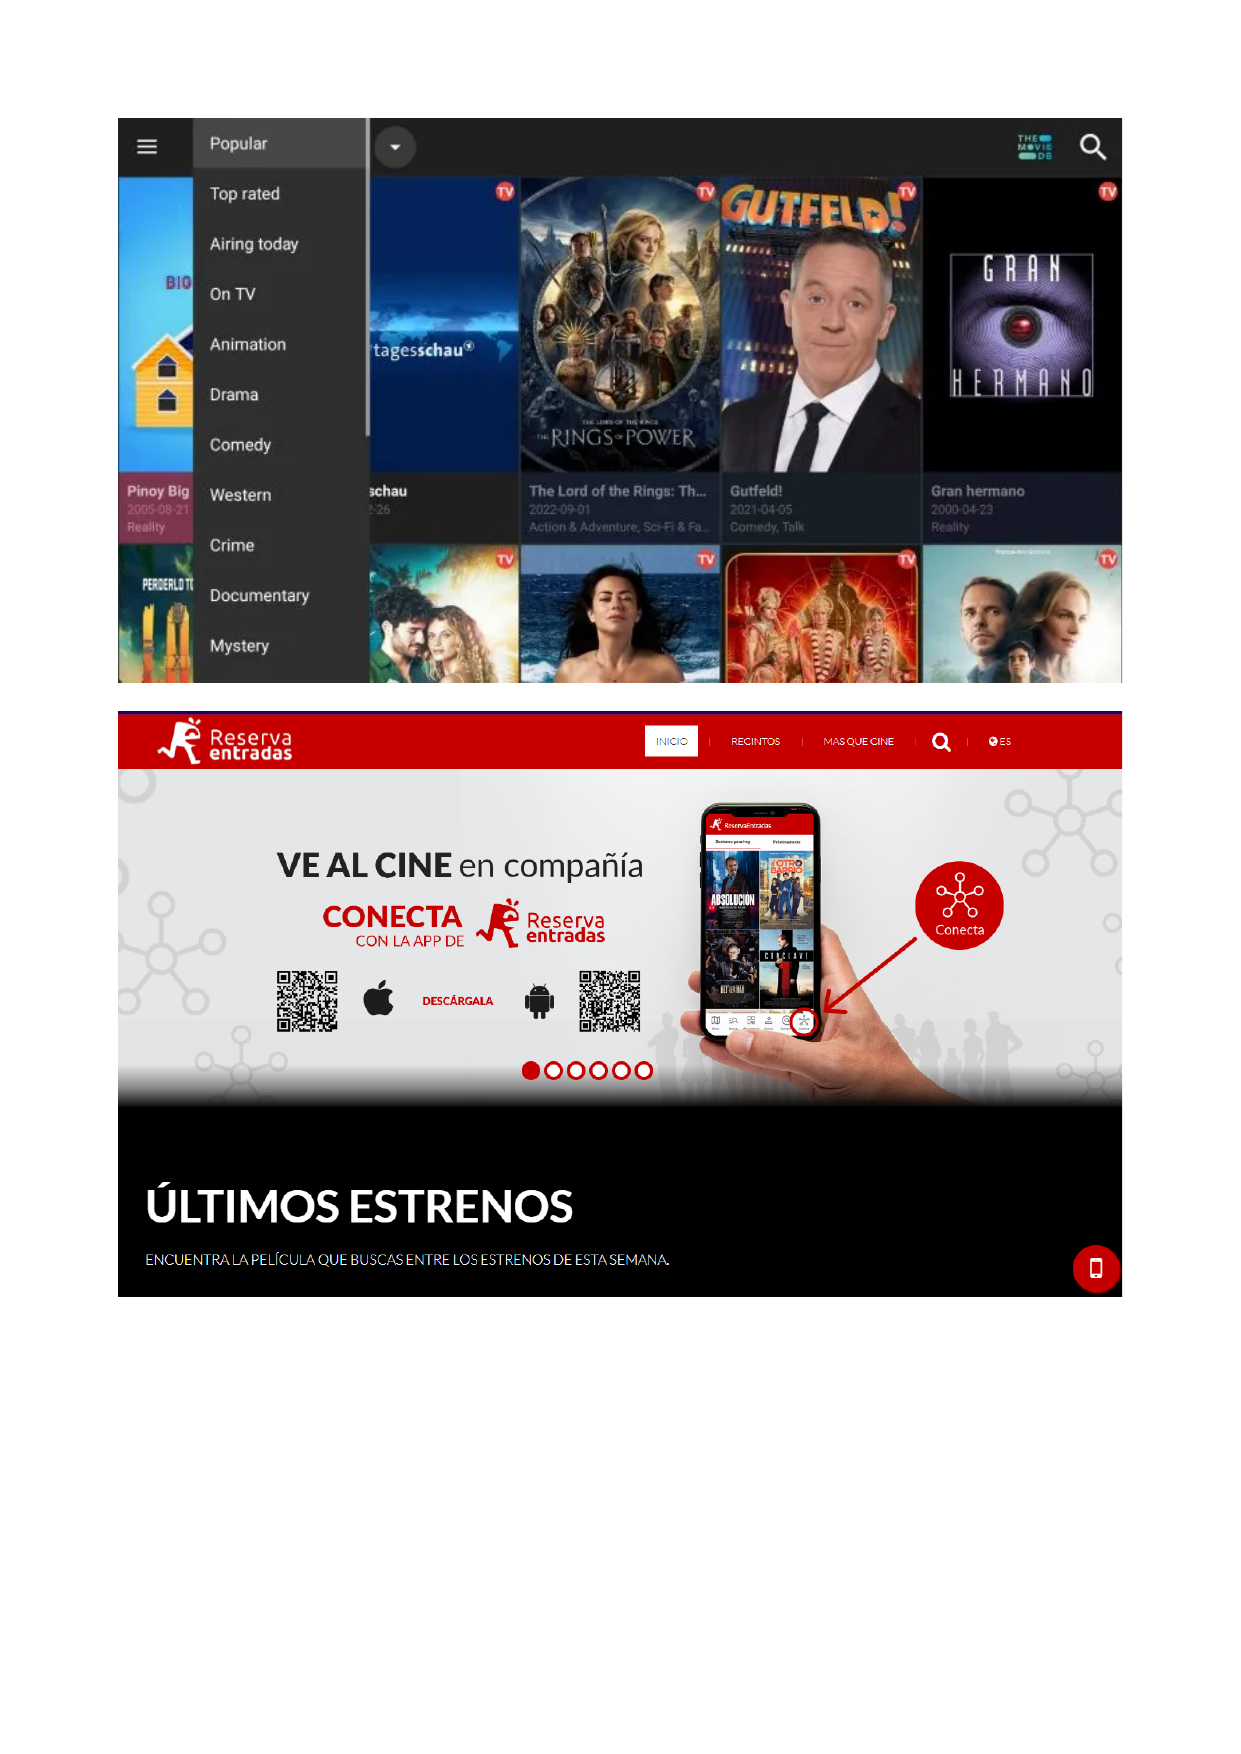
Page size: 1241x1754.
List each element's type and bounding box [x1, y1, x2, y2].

picture [118, 118, 1123, 683]
picture [118, 711, 1123, 1297]
